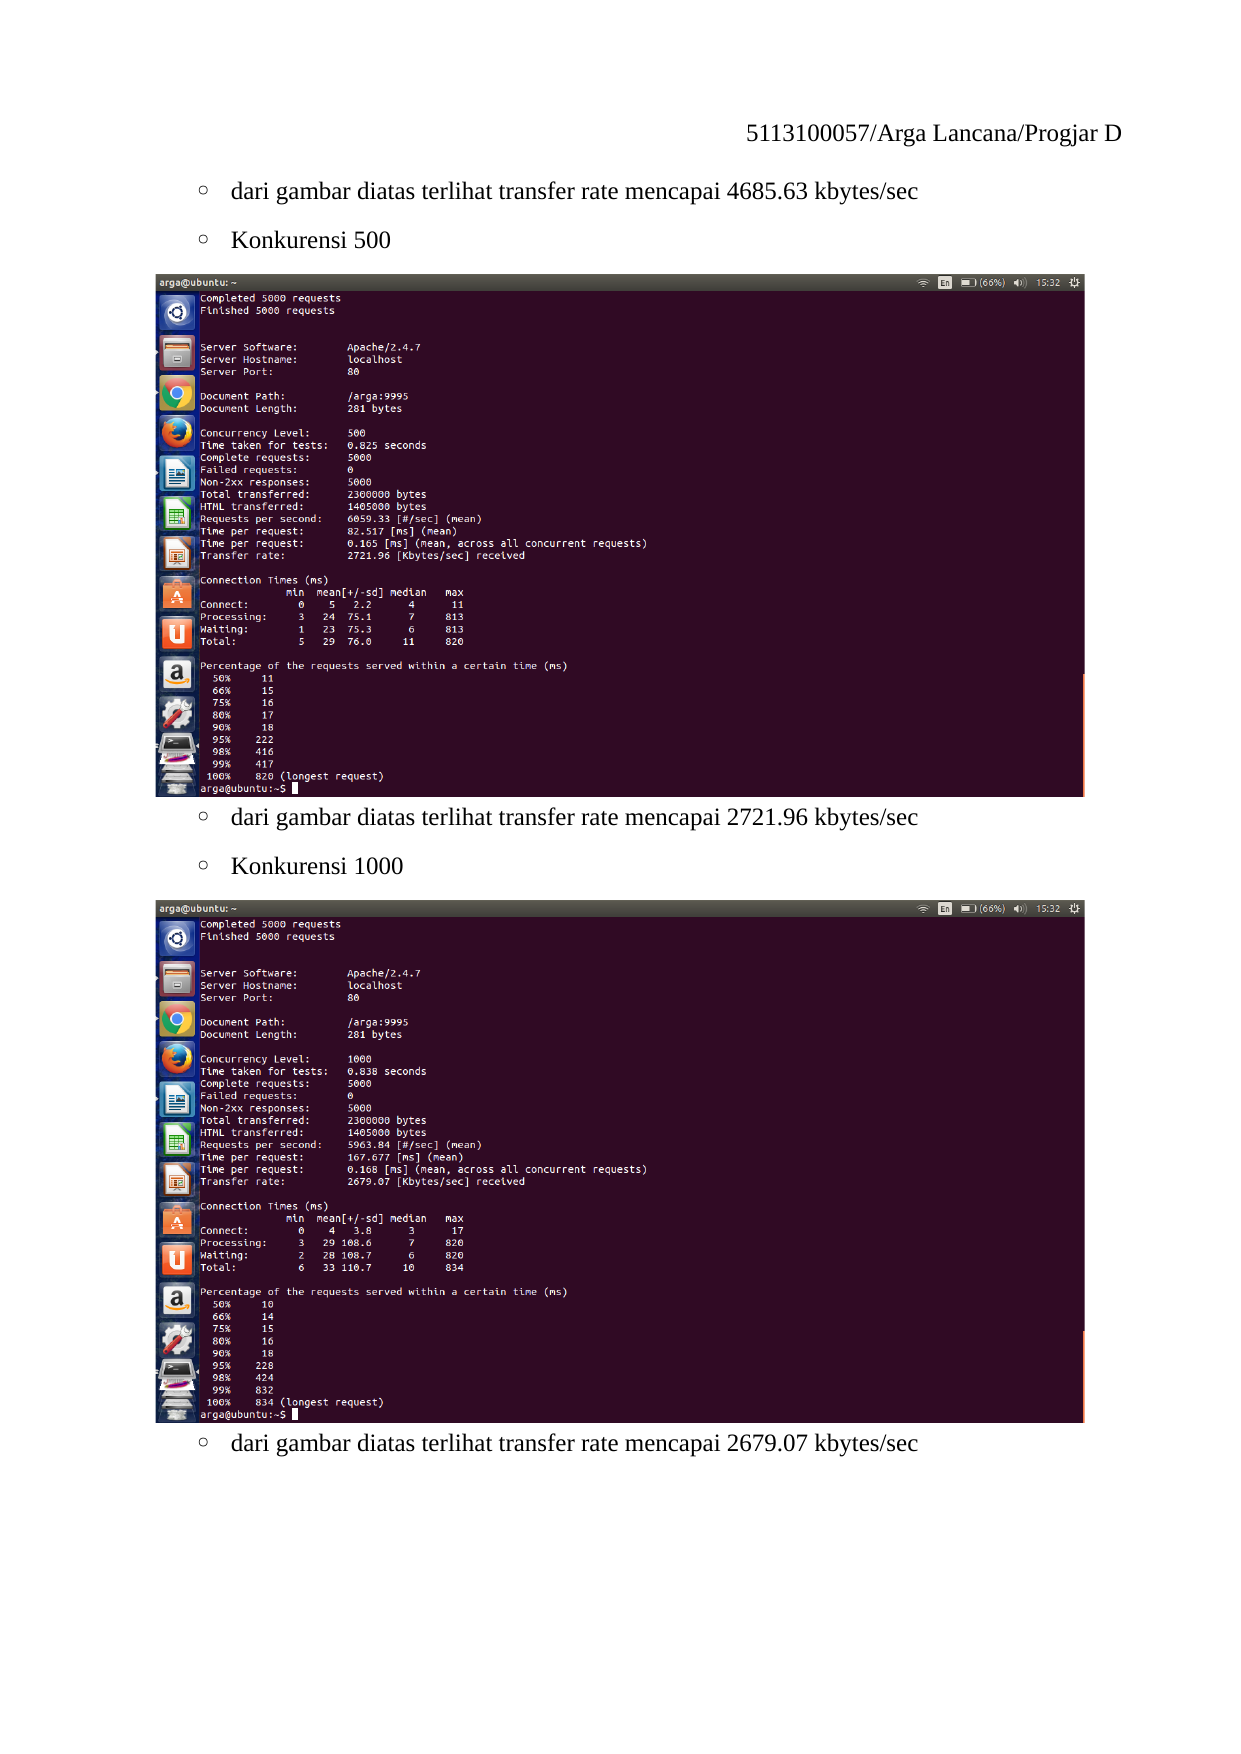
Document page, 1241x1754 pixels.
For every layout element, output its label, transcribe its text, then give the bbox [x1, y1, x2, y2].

list Konkurensi 1000 [193, 851, 1122, 880]
list Konkurensi 500 [193, 225, 1122, 254]
list dari gambar diatas terlihat transfer rate mencapai 2679.07 kbytes/sec [193, 901, 1122, 1457]
picture [155, 900, 1085, 1423]
list dari gambar diatas terlihat transfer rate mencapai 4685.63 kbytes/sec [193, 176, 1122, 205]
list dari gambar diatas terlihat transfer rate mencapai 2721.96 kbytes/sec [193, 274, 1122, 831]
picture [155, 274, 1085, 797]
